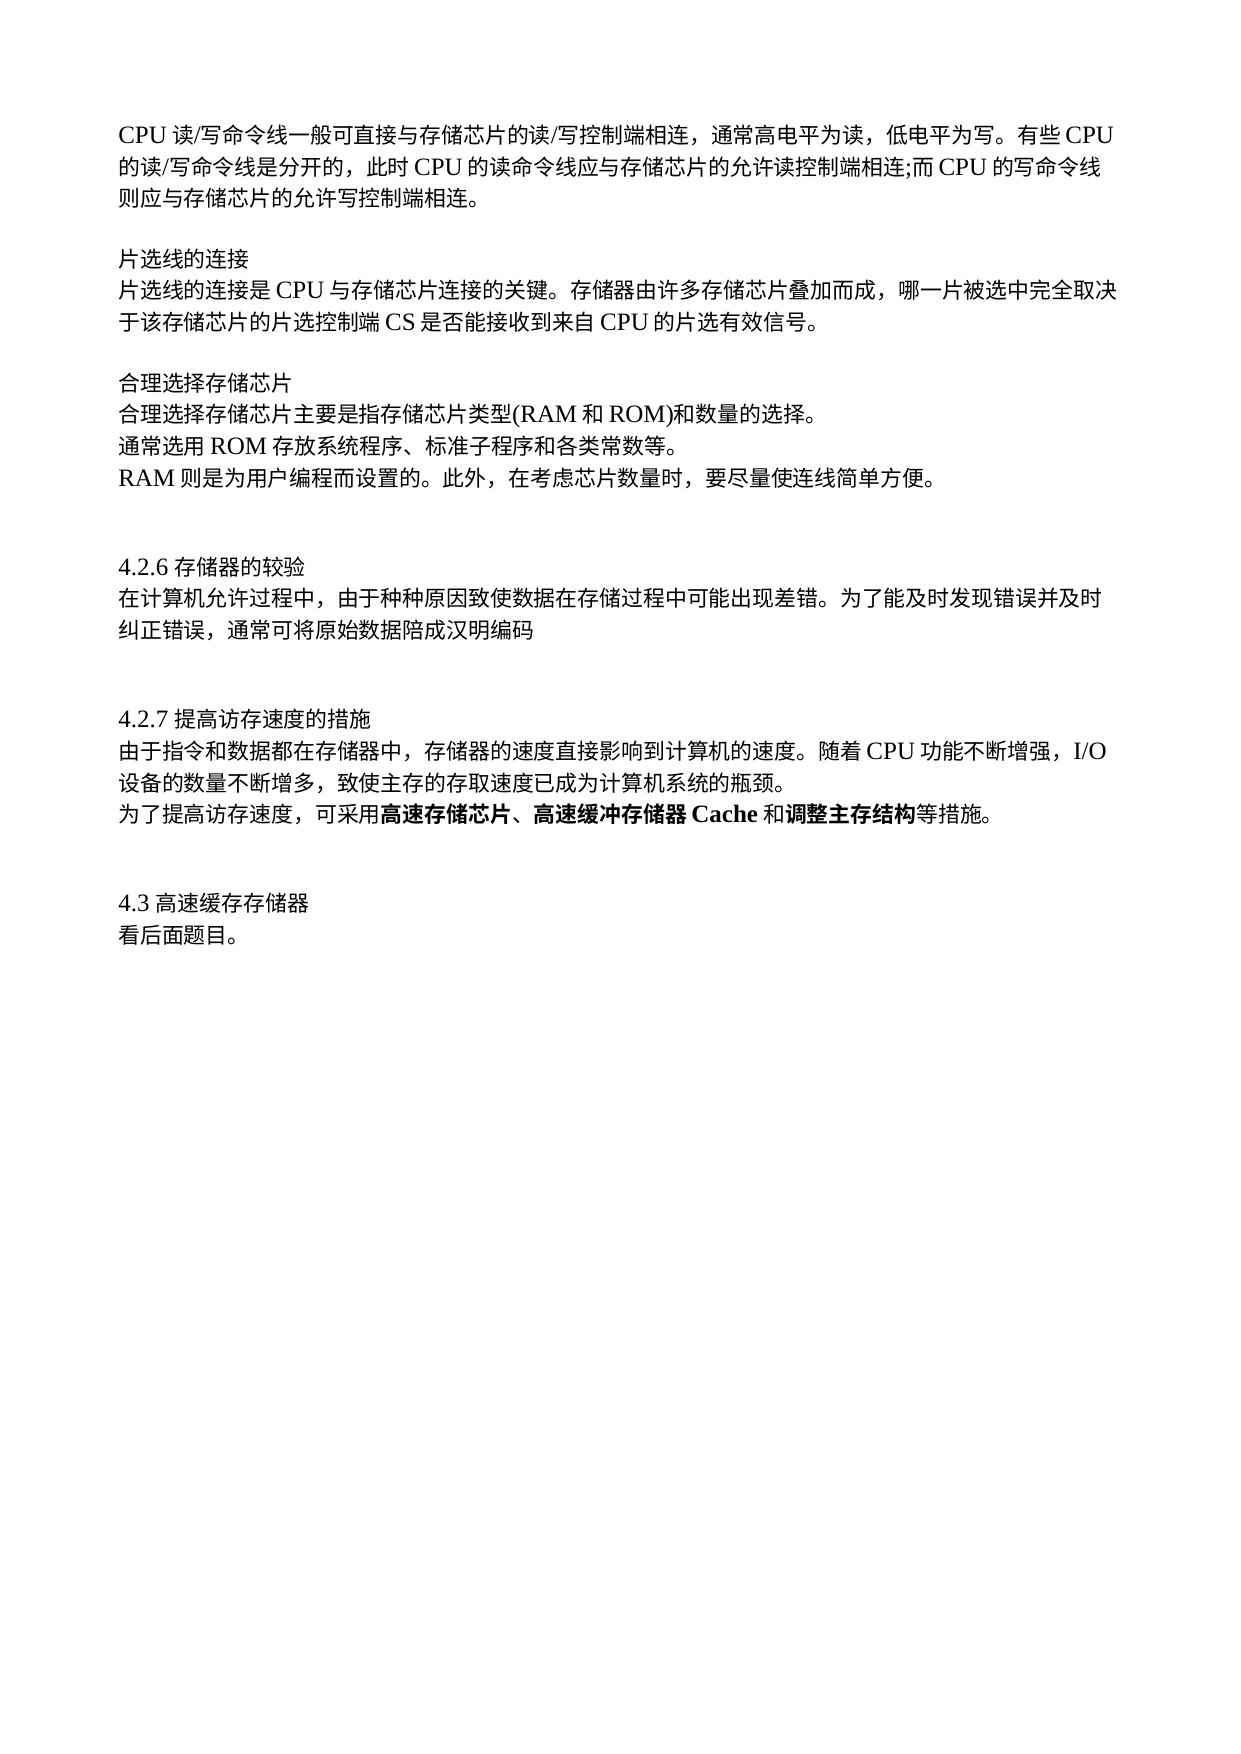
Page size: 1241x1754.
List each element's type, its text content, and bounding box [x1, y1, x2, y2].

text 看后面题目。 [118, 918, 1122, 950]
text 合理选择存储芯片主要是指存储芯片类型(RAM和ROM)和数量的选择。 [118, 397, 1122, 429]
text 通常选用ROM存放系统程序、标准子程序和各类常数等。 [118, 429, 1122, 461]
text 由于指令和数据都在存储器中，存储器的速度直接影响到计算机的速度。随着CPU功能不断增强，I/O设备的数量不断增多，致使主存的存取速度已成为计算机系统的瓶颈。 [118, 734, 1122, 797]
text 4.2.7 提高访存速度的措施 [118, 702, 1122, 734]
text CPU读/写命令线一般可直接与存储芯片的读/写控制端相连，通常高电平为读，低电平为写。有些CPU的读/写命令线是分开的，此时CPU的读命令线应与存储芯片的允许读控制端相连;而CPU的写命令线则应与存储芯片的允许写控制端相连。 [118, 118, 1122, 213]
text 4.3 高速缓存存储器 [118, 886, 1122, 918]
text 合理选择存储芯片 [118, 366, 1122, 397]
text 为了提高访存速度，可采用高速存储芯片、高速缓冲存储器Cache和调整主存结构等措施。 [118, 797, 1122, 829]
text RAM则是为用户编程而设置的。此外，在考虑芯片数量时，要尽量使连线简单方便。 [118, 461, 1122, 492]
text 片选线的连接 [118, 242, 1122, 273]
text 片选线的连接是CPU与存储芯片连接的关键。存储器由许多存储芯片叠加而成，哪一片被选中完全取决于该存储芯片的片选控制端CS是否能接收到来自CPU的片选有效信号。 [118, 273, 1122, 337]
text 4.2.6 存储器的较验 [118, 550, 1122, 581]
text 在计算机允许过程中，由于种种原因致使数据在存储过程中可能出现差错。为了能及时发现错误并及时纠正错误，通常可将原始数据陪成汉明编码 [118, 581, 1122, 645]
